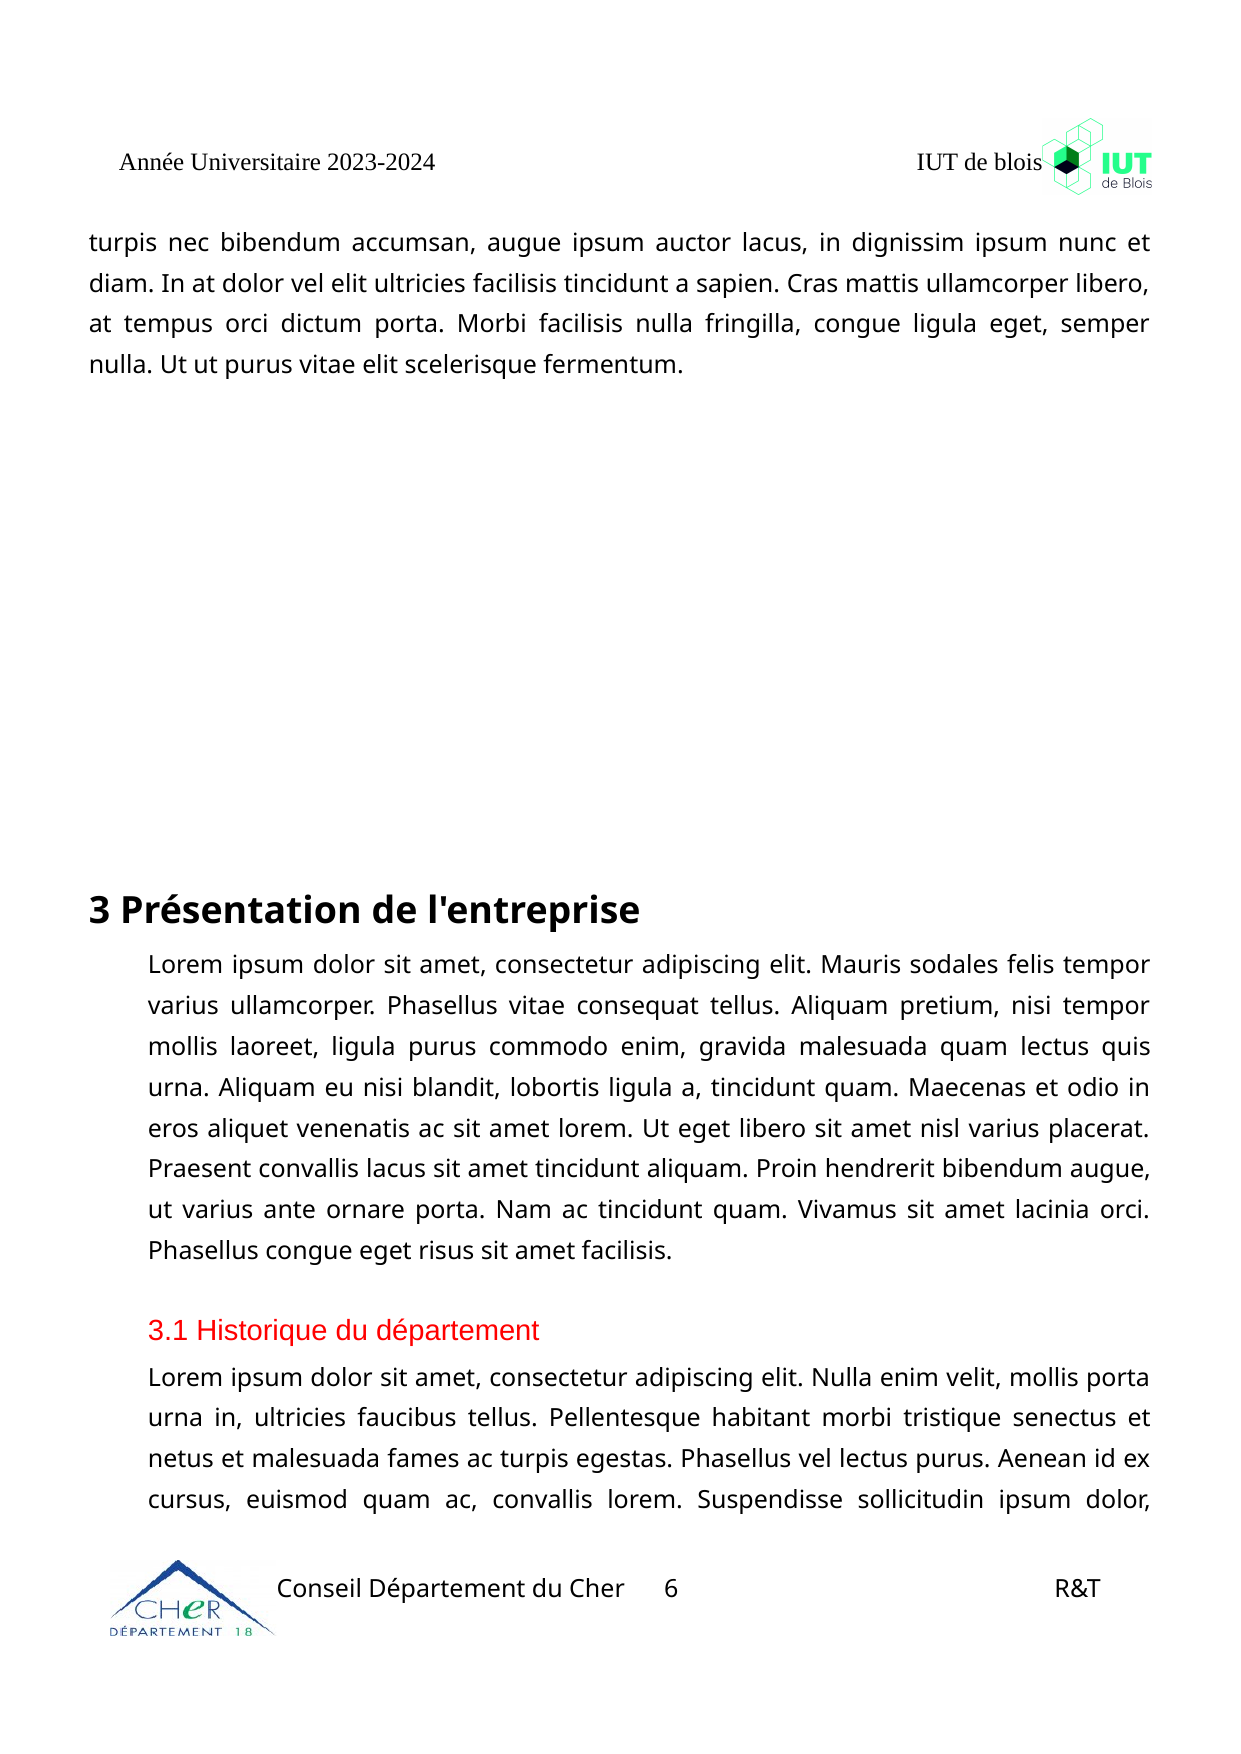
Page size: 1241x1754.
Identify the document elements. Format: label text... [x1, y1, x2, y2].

title Présentation de l'entreprise [88, 883, 1093, 934]
picture [110, 1560, 277, 1636]
picture [1042, 118, 1152, 195]
text turpis nec bibendum accumsan, augue ipsum auctor lacus, in dignissim ipsum nunc et diam. In at dolor vel elit ultricies facilisis tincidunt a sapien. Cras mattis ullamcorper libero, at tempus orci dictum porta. Morbi facilisis nulla fringilla, congue ligula eget, semper nulla. Ut ut purus vitae elit scelerisque fermentum. [88, 224, 1152, 381]
text Lorem ipsum dolor sit amet, consectetur adipiscing elit. Mauris sodales felis tempor varius ullamcorper. Phasellus vitae consequat tellus. Aliquam pretium, nisi tempor mollis laoreet, ligula purus commodo enim, gravida malesuada quam lectus quis urna. Aliquam eu nisi blandit, lobortis ligula a, tincidunt quam. Maecenas et odio in eros aliquet venenatis ac sit amet lorem. Ut eget libero sit amet nisl varius placerat. Praesent convallis lacus sit amet tincidunt aliquam. Proin hendrerit bibendum augue, ut varius ante ornare porta. Nam ac tincidunt quam. Vivamus sit amet lacinia orci. Phasellus congue eget risus sit amet facilisis. [148, 947, 1152, 1267]
text Lorem ipsum dolor sit amet, consectetur adipiscing elit. Nulla enim velit, mollis porta urna in, ultricies faucibus tellus. Pellentesque habitant morbi tristique senectus et netus et malesuada fames ac turpis egestas. Phasellus vel lectus purus. Aenean id ex cursus, euismod quam ac, convallis lorem. Suspendisse sollicitudin ipsum dolor, [148, 1359, 1152, 1516]
subtitle Historique du département [148, 1313, 1152, 1347]
